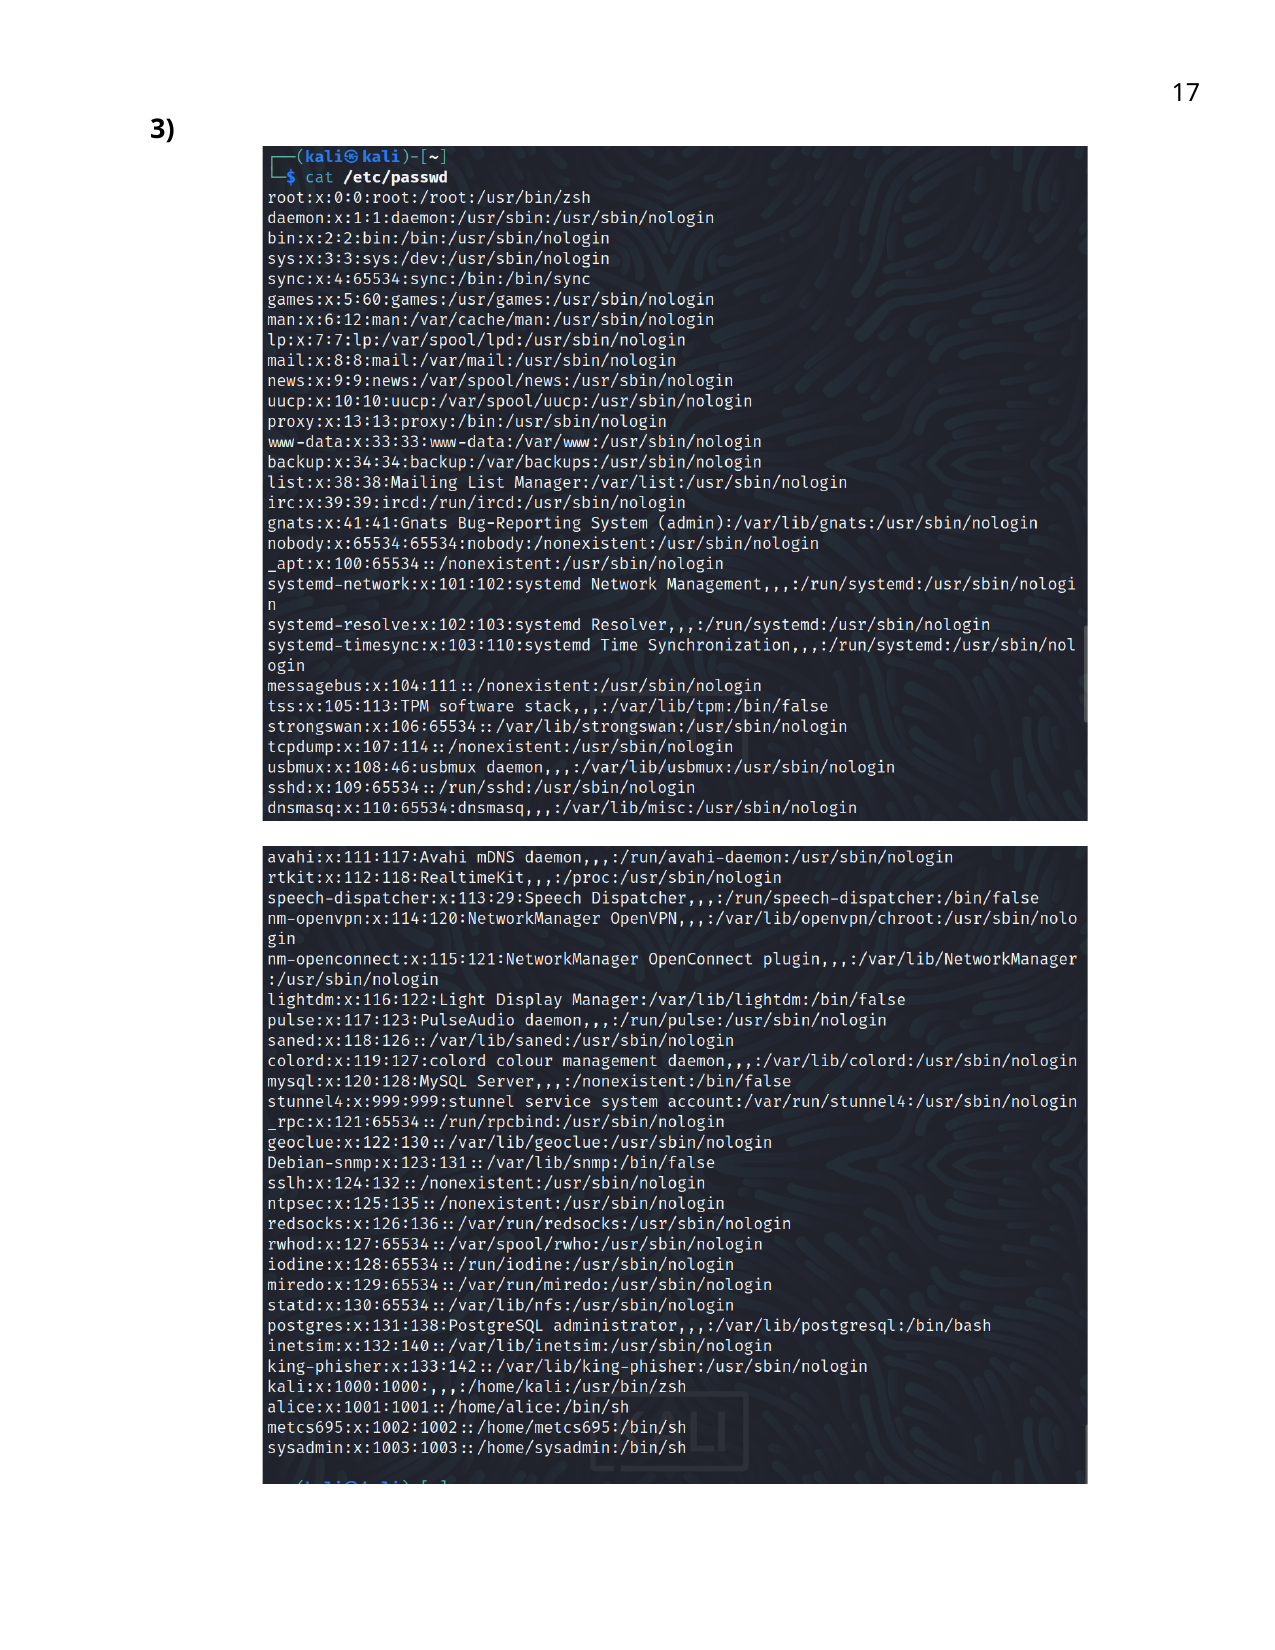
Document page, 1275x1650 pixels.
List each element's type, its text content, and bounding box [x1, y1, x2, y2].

picture [262, 846, 1088, 1484]
picture [262, 146, 1088, 821]
text 3) [150, 109, 1200, 146]
